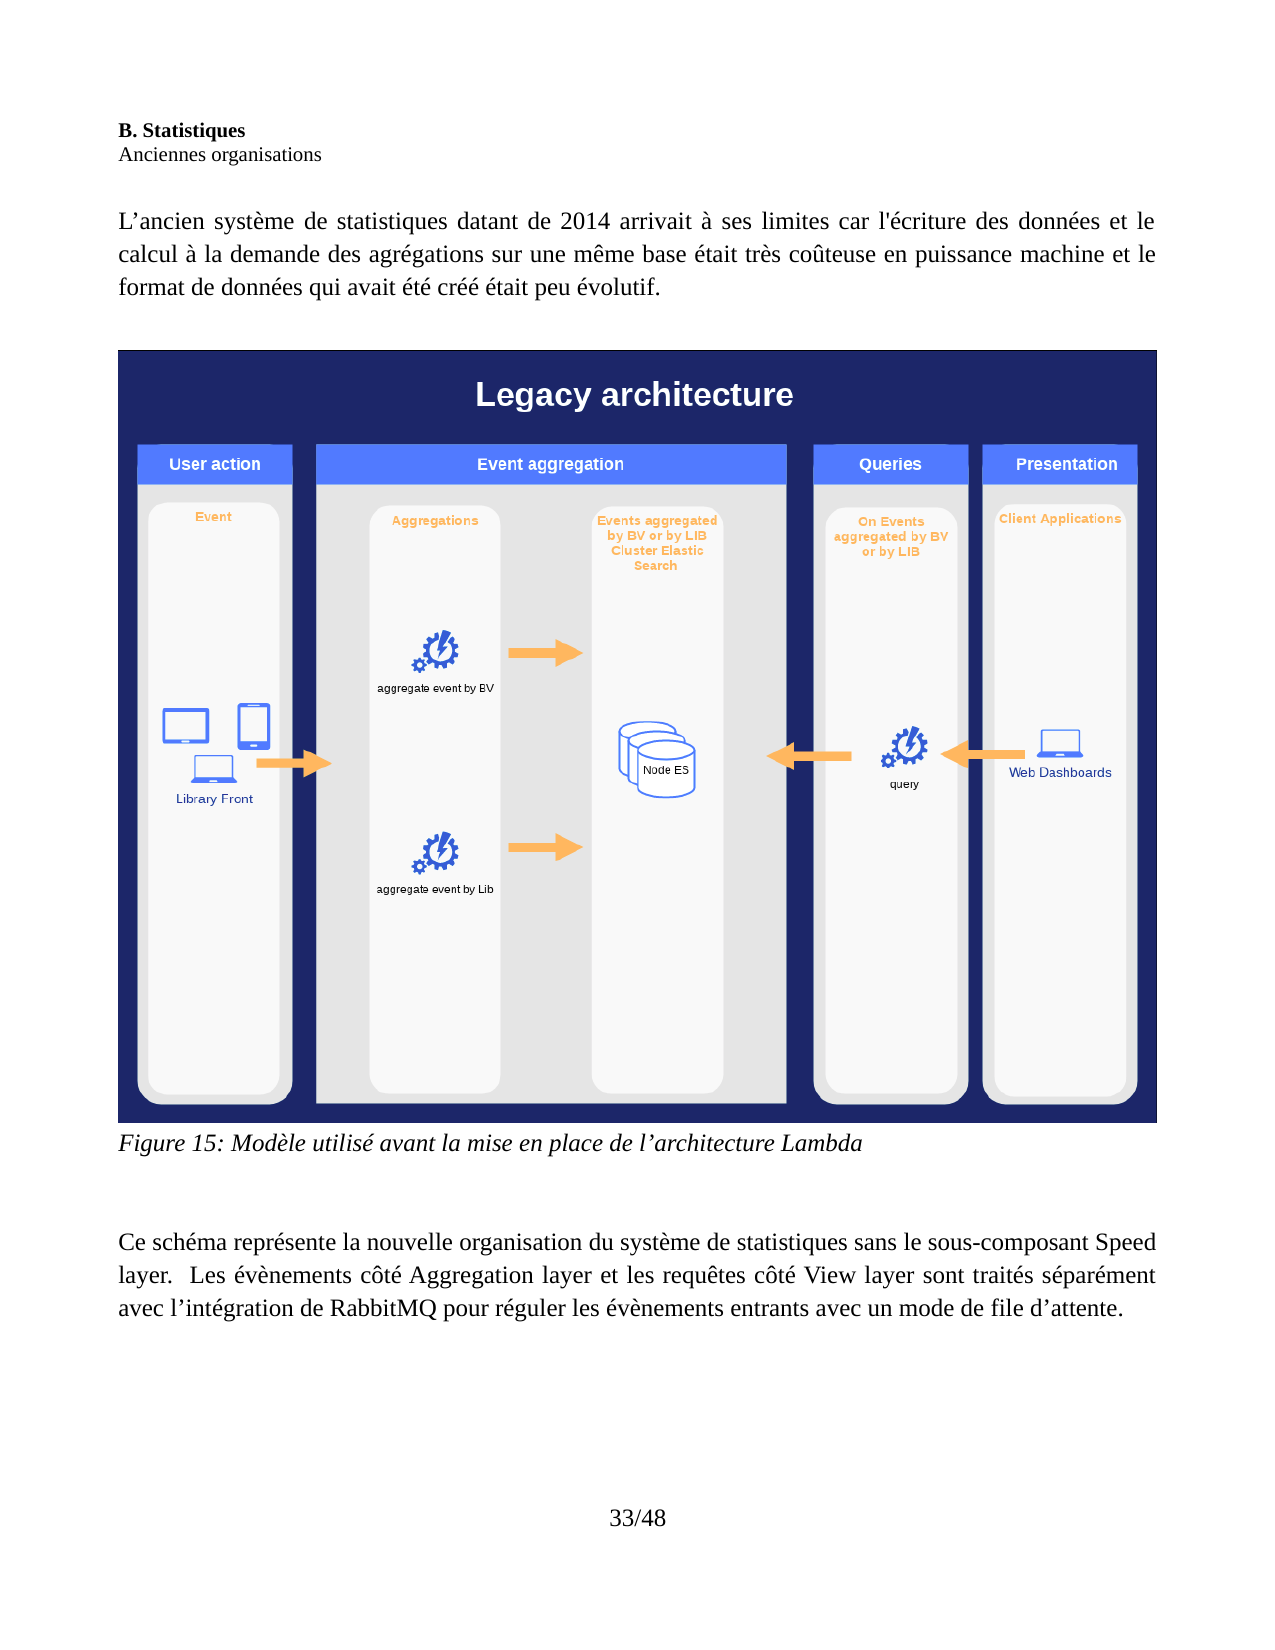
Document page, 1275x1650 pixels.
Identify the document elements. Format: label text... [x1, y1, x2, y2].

text Ce schéma représente la nouvelle organisation du système de statistiques sans le sous-composant Speed layer. Les évènements côté Aggregation layer et les requêtes côté View layer sont traités séparément avec l’intégration de RabbitMQ pour réguler les évènements entrants avec un mode de file d’attente. [118, 1227, 1157, 1322]
text L’ancien système de statistiques datant de 2014 arrivait à ses limites car l'écriture des données et le calcul à la demande des agrégations sur une même base était très coûteuse en puissance machine et le format de données qui avait été créé était peu évolutif. [118, 206, 1157, 301]
picture [118, 350, 1157, 1123]
subtitle B. Statistiques Anciennes organisations [118, 118, 1157, 166]
text Figure 15: Modèle utilisé avant la mise en place de l’architecture Lambda [118, 1123, 1157, 1157]
